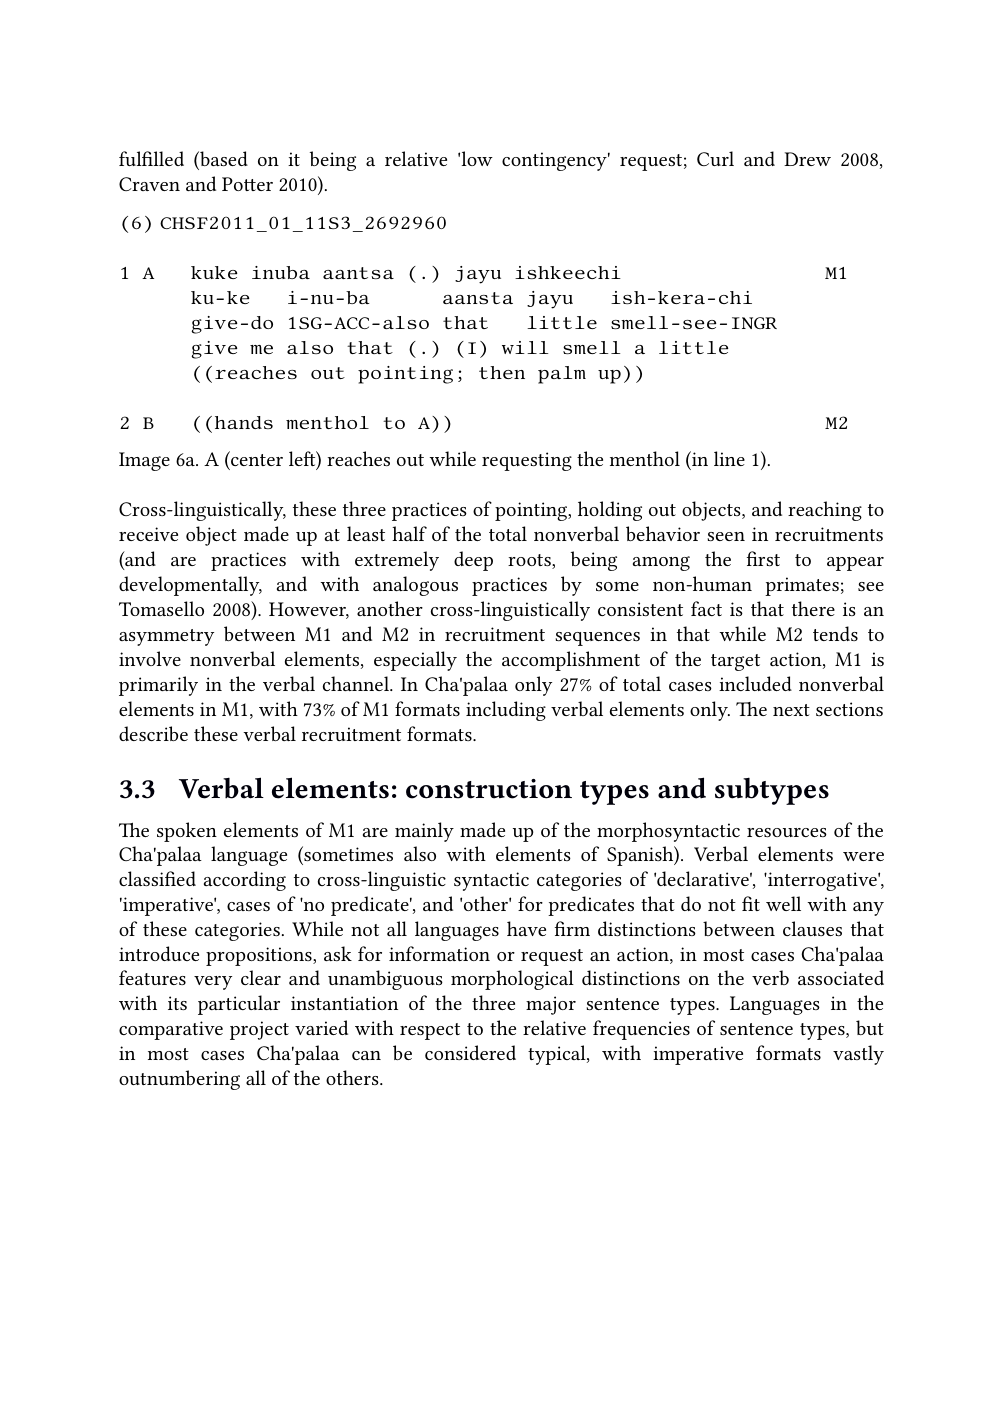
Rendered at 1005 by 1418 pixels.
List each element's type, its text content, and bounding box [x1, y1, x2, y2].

list CHSF2011_01_11S3_2692960 1 A kuke inuba aantsa (.) jayu ishkeechi M1 ku-ke i-nu-ba aansta jayu ish-kera-chi give-do 1SG-ACC-also that little smell-see-INGR give me also that (.) (I) will smell a little ((reaches out pointing; then palm up)) 2 B ((hands menthol to A)) M2 [118, 209, 886, 434]
text Cross-linguistically, these three practices of pointing, holding out objects, and reaching to receive object made up at least half of the total nonverbal behavior seen in recruitments (and are practices with extremely deep roots, being among the first to appear developmentally, and with analogous practices by some non-human primates; see Tomasello 2008). However, another cross-linguistically consistent fact is that there is an asymmetry between M1 and M2 in recruitment sequences in that while M2 tends to involve nonverbal elements, especially the accomplishment of the target action, M1 is primarily in the verbal channel. In Cha'palaa only 27% of total cases included nonverbal elements in M1, with 73% of M1 formats including verbal elements only. The next sections describe these verbal recruitment formats. [118, 496, 886, 746]
subtitle Verbal elements: construction types and subtypes [118, 771, 886, 805]
text Image 6a. A (center left) reaches out while requesting the menthol (in line 1). [118, 447, 886, 471]
text fulfilled (based on it being a relative 'low contingency' request; Curl and Drew 2008, Craven and Potter 2010). [118, 147, 886, 197]
text The spoken elements of M1 are mainly made up of the morphosyntactic resources of the Cha'palaa language (sometimes also with elements of Spanish). Verbal elements were classified according to cross-linguistic syntactic categories of 'declarative', 'interrogative', 'imperative', cases of 'no predicate', and 'other' for predicates that do not fit well with any of these categories. While not all languages have firm distinctions between clauses that introduce propositions, ask for information or request an action, in most cases Cha'palaa features very clear and unambiguous morphological distinctions on the verb associated with its particular instantiation of the three major sentence types. Languages in the comparative project varied with respect to the relative frequencies of sentence types, but in most cases Cha'palaa can be considered typical, with imperative formats vastly outnumbering all of the others. [118, 817, 886, 1090]
